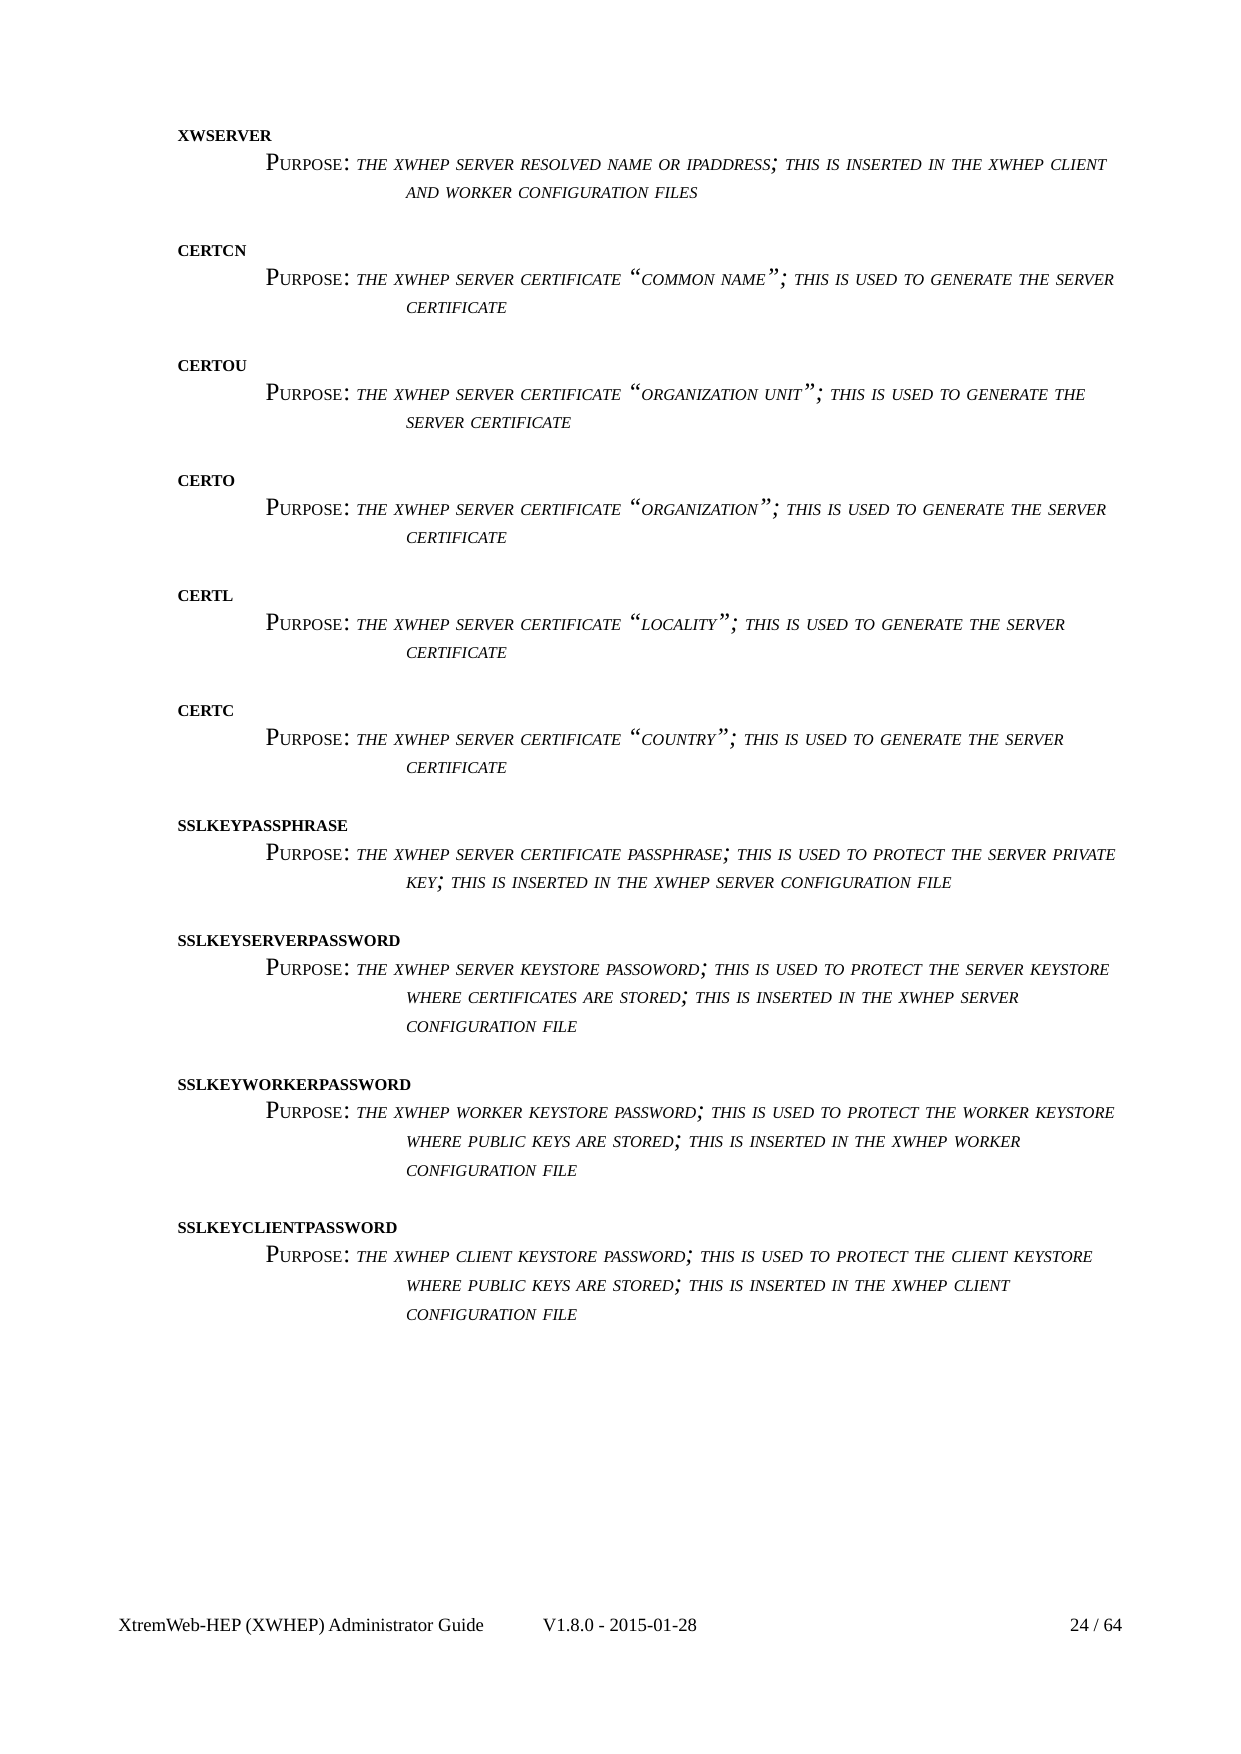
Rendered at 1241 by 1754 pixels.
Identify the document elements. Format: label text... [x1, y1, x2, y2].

text Purpose : the xwhep server keystore passoword; this is used to protect the server keystore where certificates are stored; this is inserted in the xwhep server configuration file [265, 952, 1122, 1038]
text certou [177, 348, 1122, 377]
text xwserver [177, 118, 1122, 147]
text Purpose : the xwhep server certificate “country”; this is used to generate the server certificate [265, 722, 1122, 779]
text Purpose : the xwhep server certificate “organization”; this is used to generate the server certificate [265, 492, 1122, 549]
text Purpose : the xwhep server certificate “locality”; this is used to generate the server certificate [265, 607, 1122, 664]
text Purpose : the xwhep server certificate “organization unit”; this is used to generate the server certificate [265, 377, 1122, 434]
text sslkeyclientpassword [177, 1211, 1122, 1239]
text sslkeyworkerpassword [177, 1067, 1122, 1096]
text certo [177, 463, 1122, 492]
text Purpose : the xwhep server certificate “common name”; this is used to generate the server certificate [265, 262, 1122, 319]
text Purpose : the xwhep worker keystore password; this is used to protect the worker keystore where public keys are stored; this is inserted in the xwhep worker configuration file [265, 1096, 1122, 1182]
text certcn [177, 233, 1122, 262]
text certc [177, 693, 1122, 722]
text certl [177, 578, 1122, 607]
text sslkeypassphrase [177, 808, 1122, 837]
text sslkeyserverpassword [177, 923, 1122, 952]
text Purpose : the xwhep server certificate passphrase; this is used to protect the server private key; this is inserted in the xwhep server configuration file [265, 837, 1122, 894]
text Purpose : the xwhep client keystore password; this is used to protect the client keystore where public keys are stored; this is inserted in the xwhep client configuration file [265, 1239, 1122, 1326]
text Purpose : the xwhep server resolved name or ipaddress; this is inserted in the xwhep client and worker configuration files [265, 147, 1122, 204]
